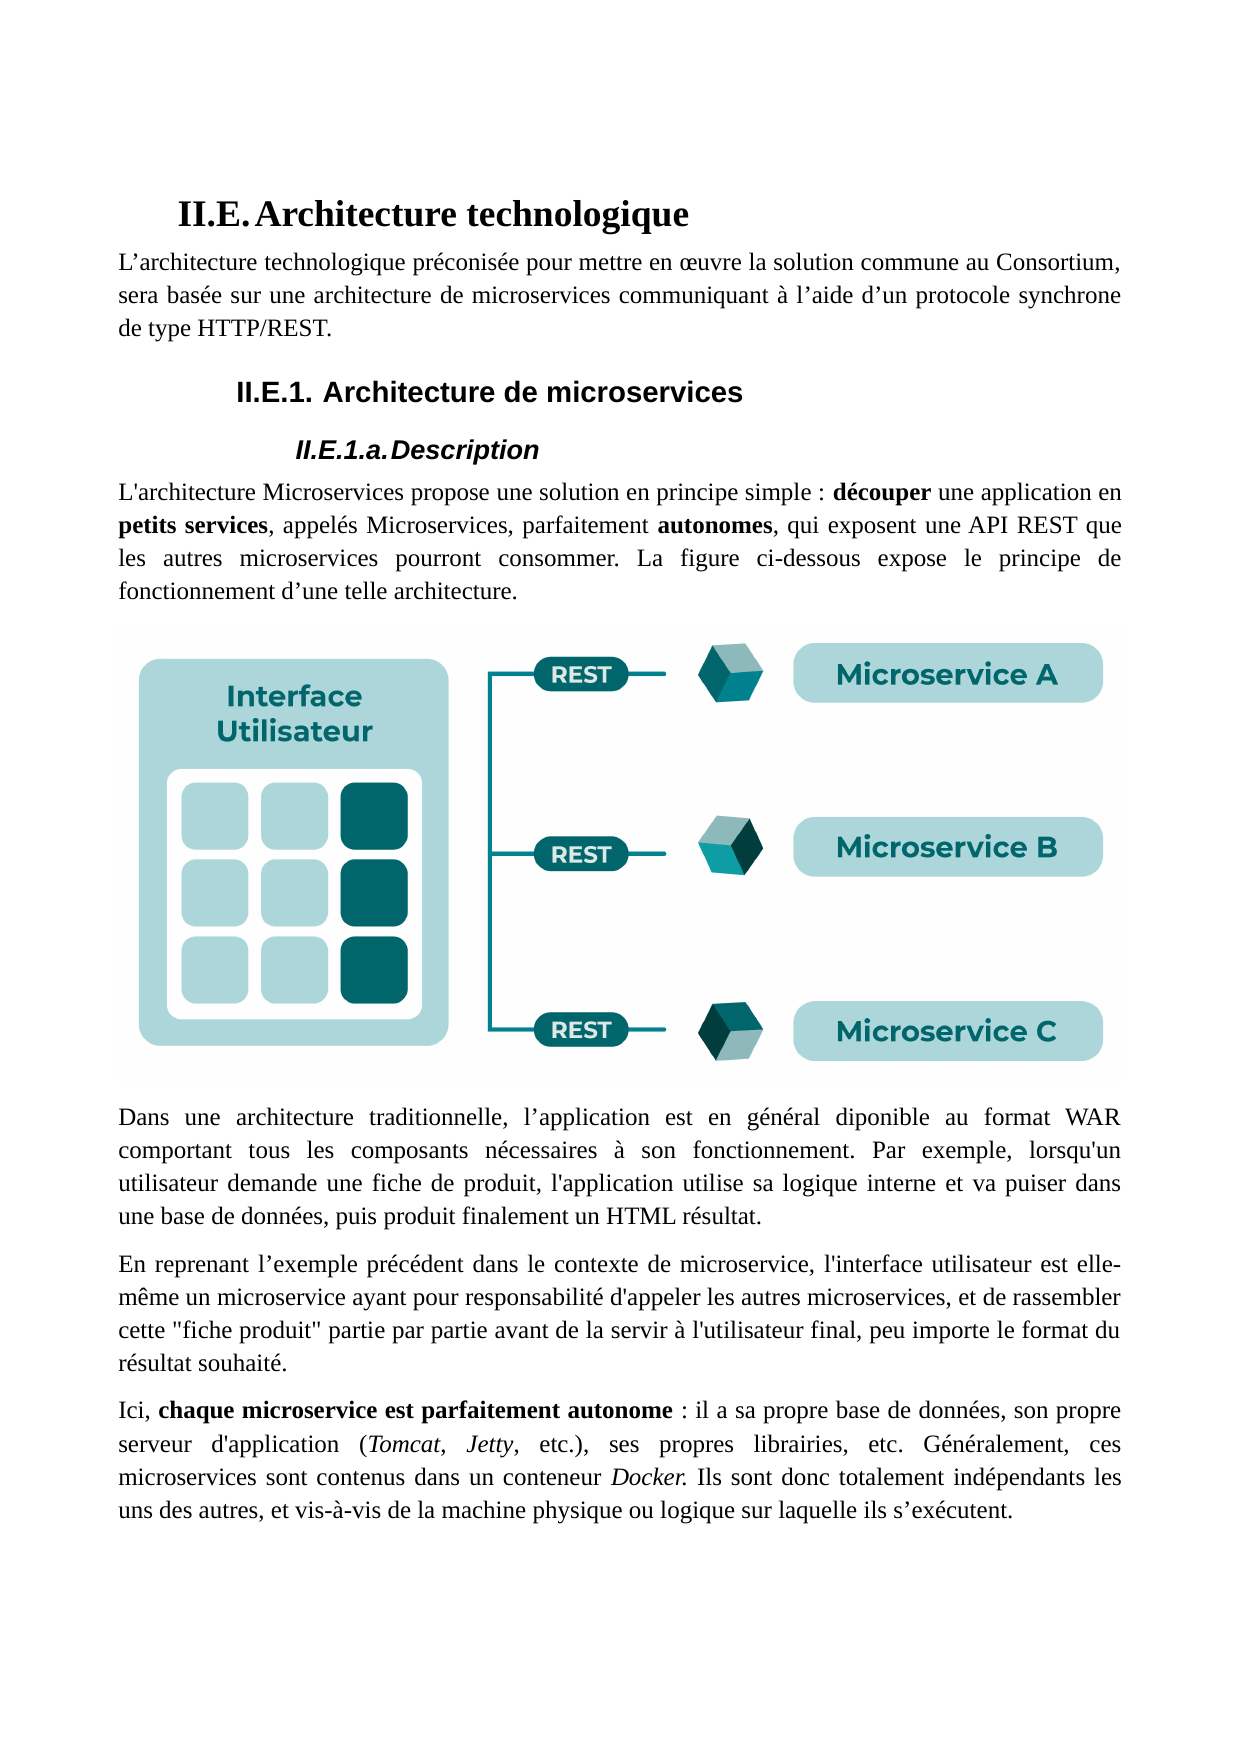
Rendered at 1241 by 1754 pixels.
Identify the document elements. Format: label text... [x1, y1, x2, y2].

subtitle Architecture de microservices [118, 375, 1122, 409]
subtitle Description [118, 434, 1122, 465]
text Ici, chaque microservice est parfaitement autonome : il a sa propre base de données, son propre serveur d'application (Tomcat, Jetty, etc.), ses propres librairies, etc. Généralement, ces microservices sont contenus dans un conteneur Docker. Ils sont donc totalement indépendants les uns des autres, et vis-à-vis de la machine physique ou logique sur laquelle ils s’exécutent. [118, 1396, 1122, 1523]
picture [118, 624, 1123, 1084]
text En reprenant l’exemple précédent dans le contexte de microservice, l'interface utilisateur est elle-même un microservice ayant pour responsabilité d'appeler les autres microservices, et de rassembler cette "fiche produit" partie par partie avant de la servir à l'utilisateur final, peu importe le format du résultat souhaité. [118, 1249, 1122, 1377]
subtitle Architecture technologique [118, 191, 1122, 234]
text L’architecture technologique préconisée pour mettre en œuvre la solution commune au Consortium, sera basée sur une architecture de microservices communiquant à l’aide d’un protocole synchrone de type HTTP/REST. [118, 247, 1122, 341]
text Dans une architecture traditionnelle, l’application est en général diponible au format WAR comportant tous les composants nécessaires à son fonctionnement. Par exemple, lorsqu'un utilisateur demande une fiche de produit, l'application utilise sa logique interne et va puiser dans une base de données, puis produit finalement un HTML résultat. [118, 1102, 1122, 1230]
text L'architecture Microservices propose une solution en principe simple : découper une application en petits services, appelés Microservices, parfaitement autonomes, qui exposent une API REST que les autres microservices pourront consommer. La figure ci-dessous expose le principe de fonctionnement d’une telle architecture. [118, 477, 1122, 605]
